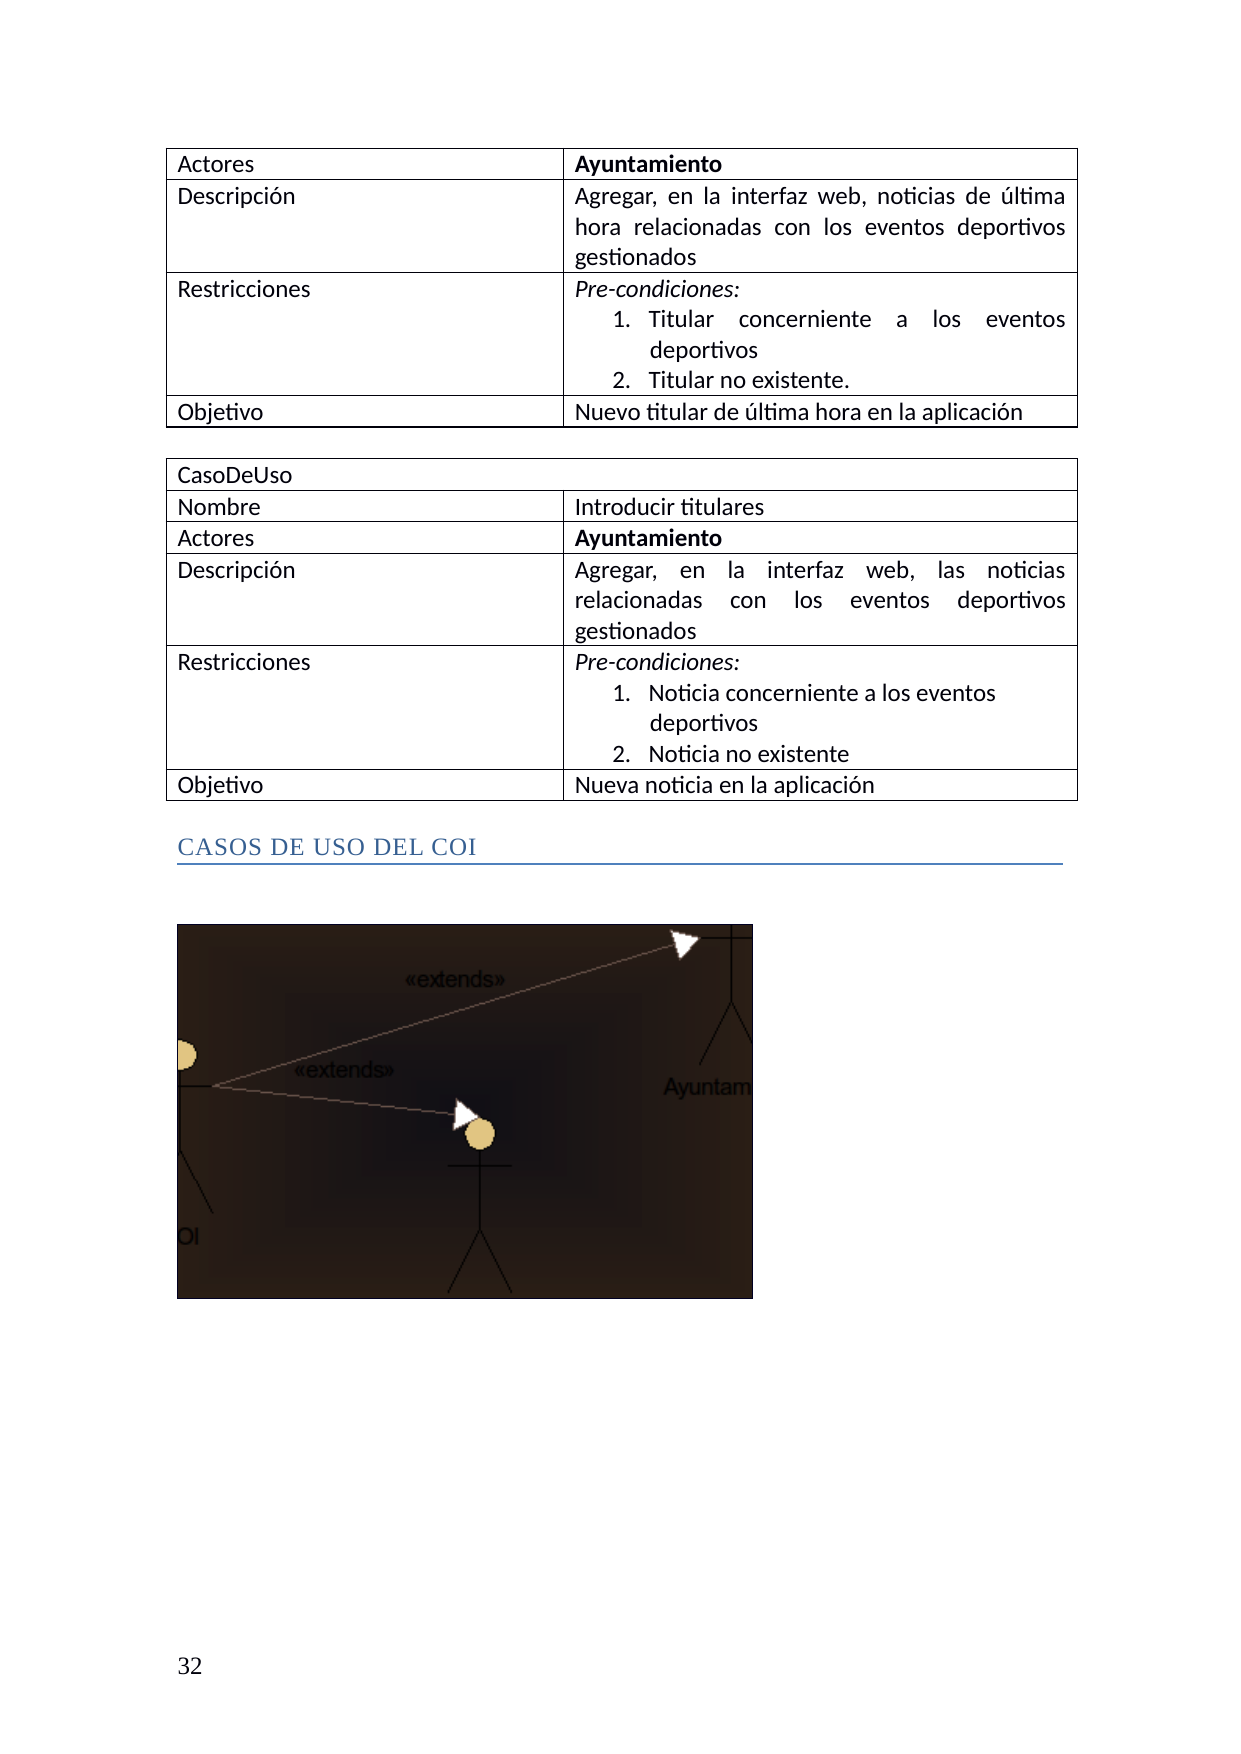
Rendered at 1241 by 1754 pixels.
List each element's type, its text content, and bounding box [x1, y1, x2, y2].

table_cell Objetivo [167, 396, 563, 426]
table_cell Nombre [167, 491, 563, 521]
table_cell Pre-condiciones: Titular concerniente a los eventos deportivos Titular no existente. [564, 273, 1077, 395]
table_cell Actores [167, 522, 563, 553]
table_cell Introducir titulares [564, 491, 1077, 521]
table_cell Pre-condiciones: Noticia concerniente a los eventos deportivos Noticia no existente [564, 646, 1077, 768]
table_cell Ayuntamiento [564, 522, 1077, 553]
picture [178, 925, 752, 1298]
table_cell Nuevo titular de última hora en la aplicación [564, 396, 1077, 426]
table_cell Descripción [167, 180, 563, 272]
table_cell Descripción [167, 554, 563, 645]
table_header CasoDeUso [167, 459, 1077, 489]
table_cell Agregar, en la interfaz web, las noticias relacionadas con los eventos deportivos gestionados [564, 554, 1077, 645]
table_cell Restricciones [167, 273, 563, 395]
table_cell Actores [167, 149, 563, 179]
table_cell Objetivo [167, 770, 563, 800]
subtitle casos de uso del coi [177, 832, 1063, 863]
table_cell Restricciones [167, 646, 563, 768]
table_cell Ayuntamiento [564, 149, 1077, 179]
table_cell Agregar, en la interfaz web, noticias de última hora relacionadas con los eventos deportivos gestionados [564, 180, 1077, 272]
table_cell Nueva noticia en la aplicación [564, 770, 1077, 800]
